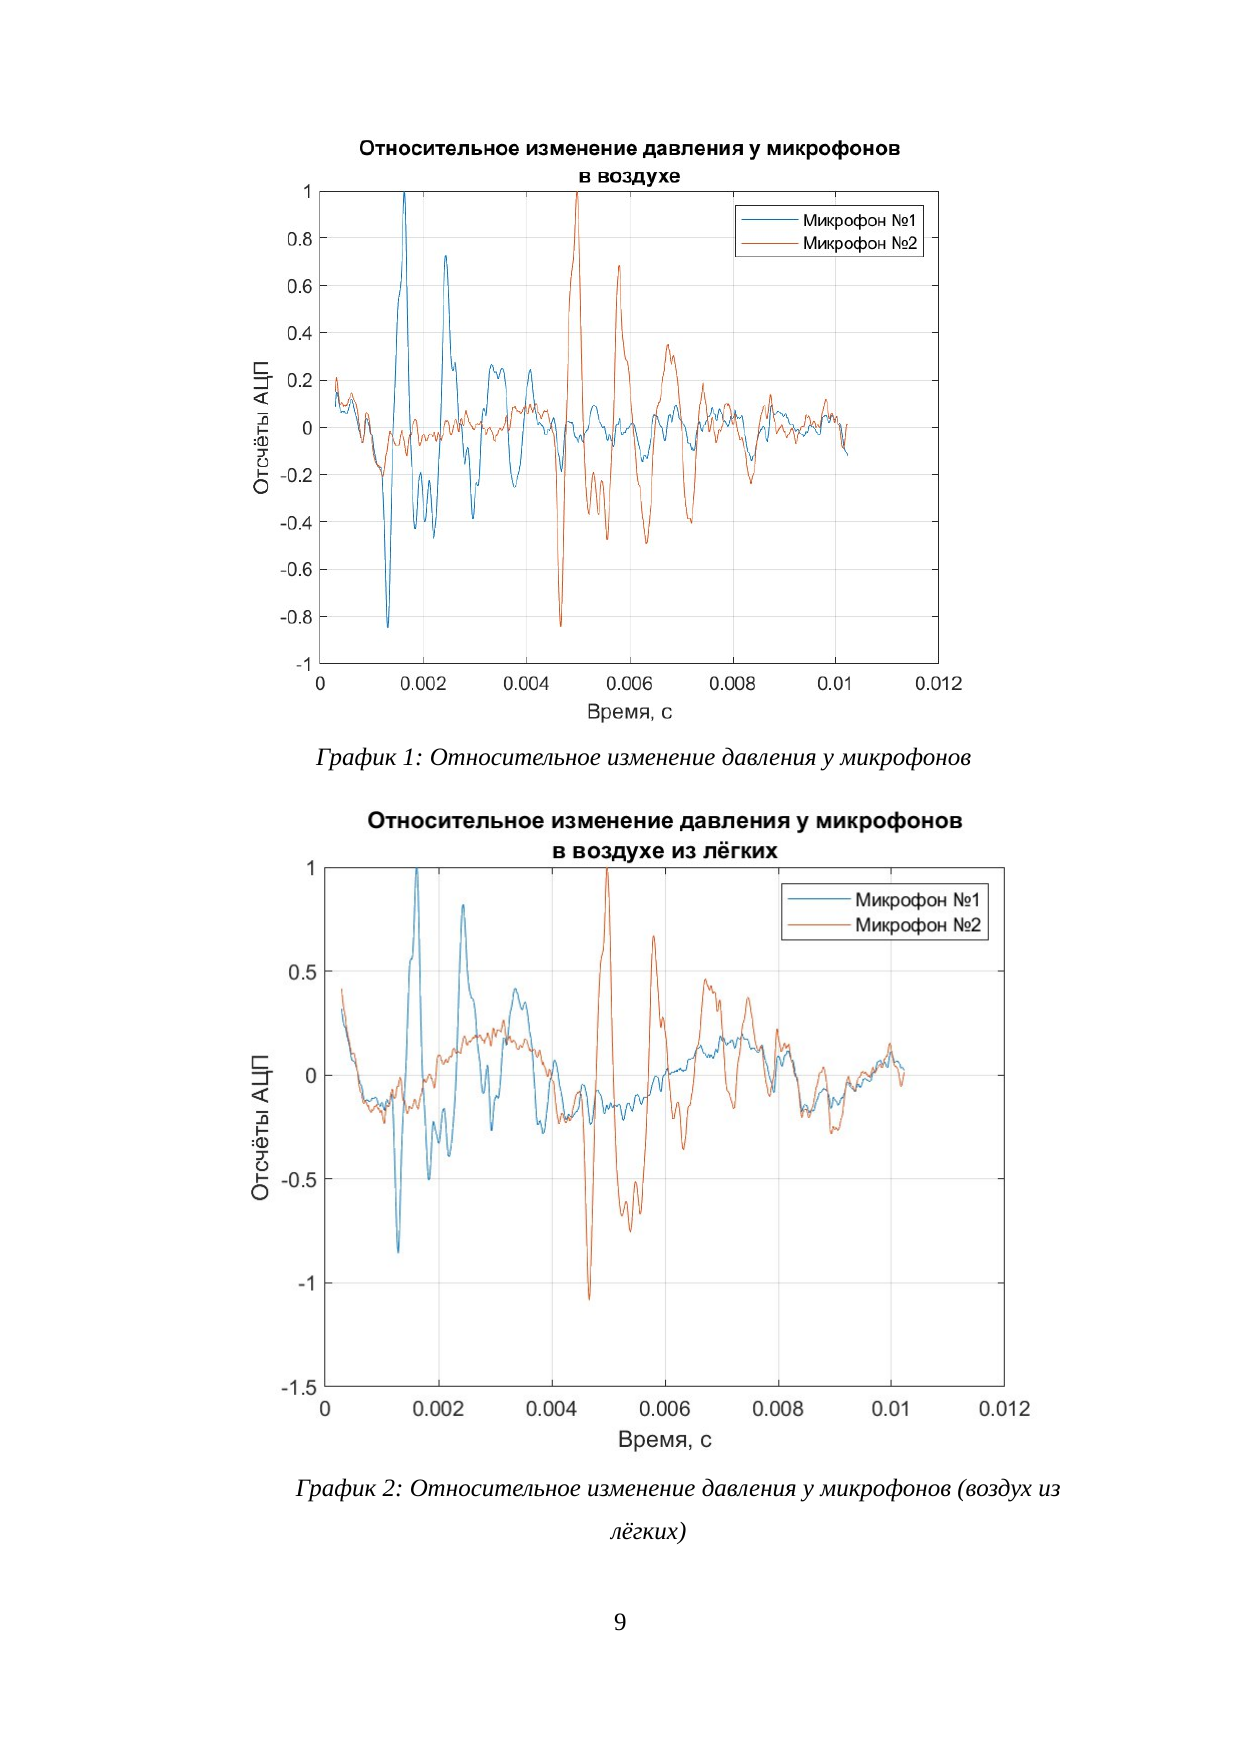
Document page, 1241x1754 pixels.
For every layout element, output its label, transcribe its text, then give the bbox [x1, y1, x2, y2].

text График 1: Относительное изменение давления у микрофонов [177, 131, 1053, 771]
picture [211, 801, 1088, 1459]
text График 2: Относительное изменение давления у микрофонов (воздух из лёгких) [212, 1459, 1088, 1544]
picture [216, 130, 1014, 729]
